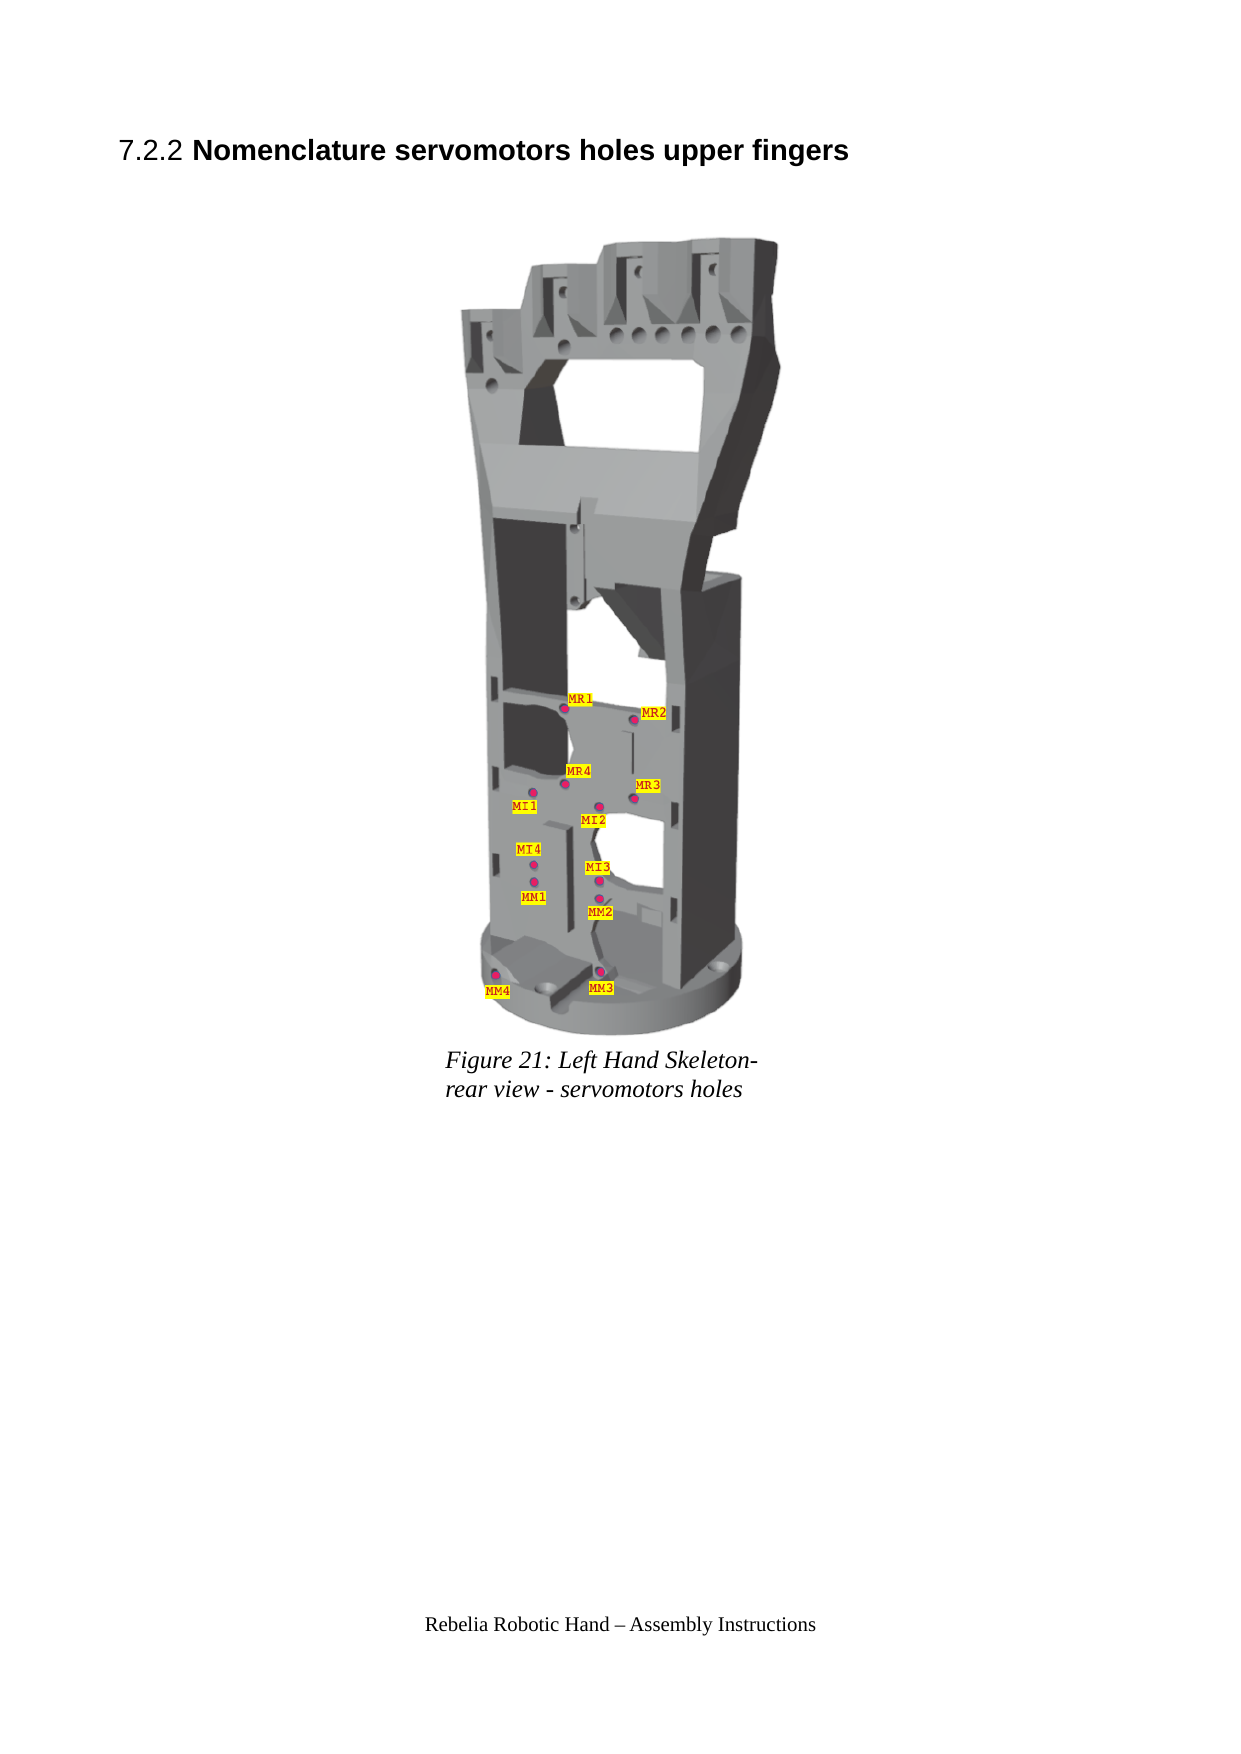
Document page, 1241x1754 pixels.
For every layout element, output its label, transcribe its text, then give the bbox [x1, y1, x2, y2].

picture [445, 220, 796, 1046]
text Figure 21: Left Hand Skeleton- rear view - servomotors holes [445, 1046, 796, 1103]
subtitle Nomenclature servomotors holes upper fingers [118, 133, 1123, 166]
